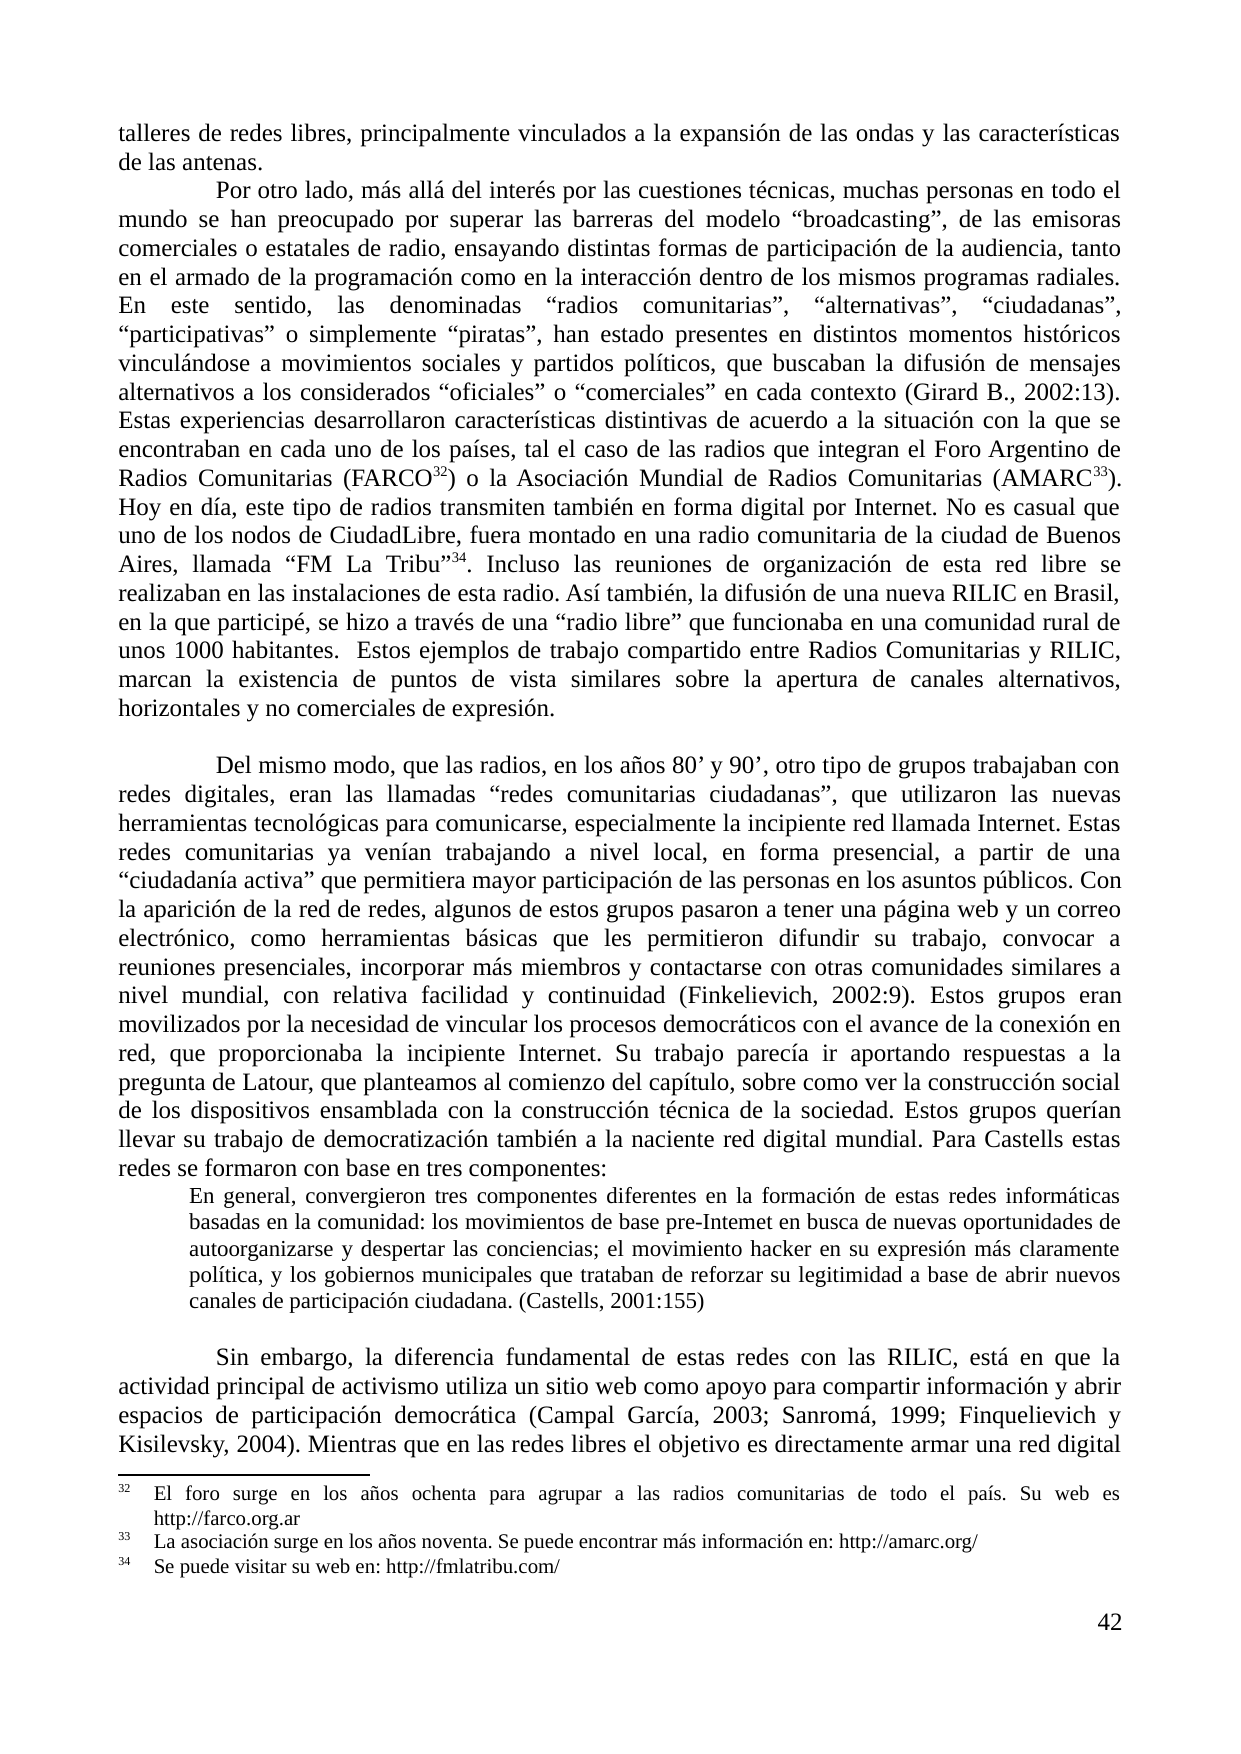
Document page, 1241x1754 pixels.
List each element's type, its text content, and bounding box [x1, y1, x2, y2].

text Se puede visitar su web en: http://fmlatribu.com/ [118, 1553, 1122, 1578]
text En general, convergieron tres componentes diferentes en la formación de estas redes informáticas basadas en la comunidad: los movimientos de base pre-Intemet en busca de nuevas oportunidades de autoorganizarse y despertar las conciencias; el movimiento hacker en su expresión más claramente política, y los gobiernos municipales que trataban de reforzar su legitimidad a base de abrir nuevos canales de participación ciudadana. (Castells, 2001:155) [189, 1182, 1122, 1314]
text talleres de redes libres, principalmente vinculados a la expansión de las ondas y las características de las antenas. [118, 118, 1122, 176]
text La asociación surge en los años noventa. Se puede encontrar más información en: http://amarc.org/ [118, 1529, 1122, 1553]
text Del mismo modo, que las radios, en los años 80’ y 90’, otro tipo de grupos trabajaban con redes digitales, eran las llamadas “redes comunitarias ciudadanas”, que utilizaron las nuevas herramientas tecnológicas para comunicarse, especialmente la incipiente red llamada Internet. Estas redes comunitarias ya venían trabajando a nivel local, en forma presencial, a partir de una “ciudadanía activa” que permitiera mayor participación de las personas en los asuntos públicos. Con la aparición de la red de redes, algunos de estos grupos pasaron a tener una página web y un correo electrónico, como herramientas básicas que les permitieron difundir su trabajo, convocar a reuniones presenciales, incorporar más miembros y contactarse con otras comunidades similares a nivel mundial, con relativa facilidad y continuidad (Finkelievich, 2002:9). Estos grupos eran movilizados por la necesidad de vincular los procesos democráticos con el avance de la conexión en red, que proporcionaba la incipiente Internet. Su trabajo parecía ir aportando respuestas a la pregunta de Latour, que planteamos al comienzo del capítulo, sobre como ver la construcción social de los dispositivos ensamblada con la construcción técnica de la sociedad. Estos grupos querían llevar su trabajo de democratización también a la naciente red digital mundial. Para Castells estas redes se formaron con base en tres componentes: [118, 751, 1122, 1182]
text Sin embargo, la diferencia fundamental de estas redes con las RILIC, está en que la actividad principal de activismo utiliza un sitio web como apoyo para compartir información y abrir espacios de participación democrática (Campal García, 2003; Sanromá, 1999; Finquelievich y Kisilevsky, 2004). Mientras que en las redes libres el objetivo es directamente armar una red digital [118, 1342, 1122, 1457]
text El foro surge en los años ochenta para agrupar a las radios comunitarias de todo el país. Su web es http://farco.org.ar [118, 1481, 1122, 1529]
text Por otro lado, más allá del interés por las cuestiones técnicas, muchas personas en todo el mundo se han preocupado por superar las barreras del modelo “broadcasting”, de las emisoras comerciales o estatales de radio, ensayando distintas formas de participación de la audiencia, tanto en el armado de la programación como en la interacción dentro de los mismos programas radiales. En este sentido, las denominadas “radios comunitarias”, “alternativas”, “ciudadanas”, “participativas” o simplemente “piratas”, han estado presentes en distintos momentos históricos vinculándose a movimientos sociales y partidos políticos, que buscaban la difusión de mensajes alternativos a los considerados “oficiales” o “comerciales” en cada contexto (Girard B., 2002:13). Estas experiencias desarrollaron características distintivas de acuerdo a la situación con la que se encontraban en cada uno de los países, tal el caso de las radios que integran el Foro Argentino de Radios Comunitarias (FARCO) o la Asociación Mundial de Radios Comunitarias (AMARC). Hoy en día, este tipo de radios transmiten también en forma digital por Internet. No es casual que uno de los nodos de CiudadLibre, fuera montado en una radio comunitaria de la ciudad de Buenos Aires, llamada “FM La Tribu”. Incluso las reuniones de organización de esta red libre se realizaban en las instalaciones de esta radio. Así también, la difusión de una nueva RILIC en Brasil, en la que participé, se hizo a través de una “radio libre” que funcionaba en una comunidad rural de unos 1000 habitantes. Estos ejemplos de trabajo compartido entre Radios Comunitarias y RILIC, marcan la existencia de puntos de vista similares sobre la apertura de canales alternativos, horizontales y no comerciales de expresión. [118, 176, 1122, 722]
